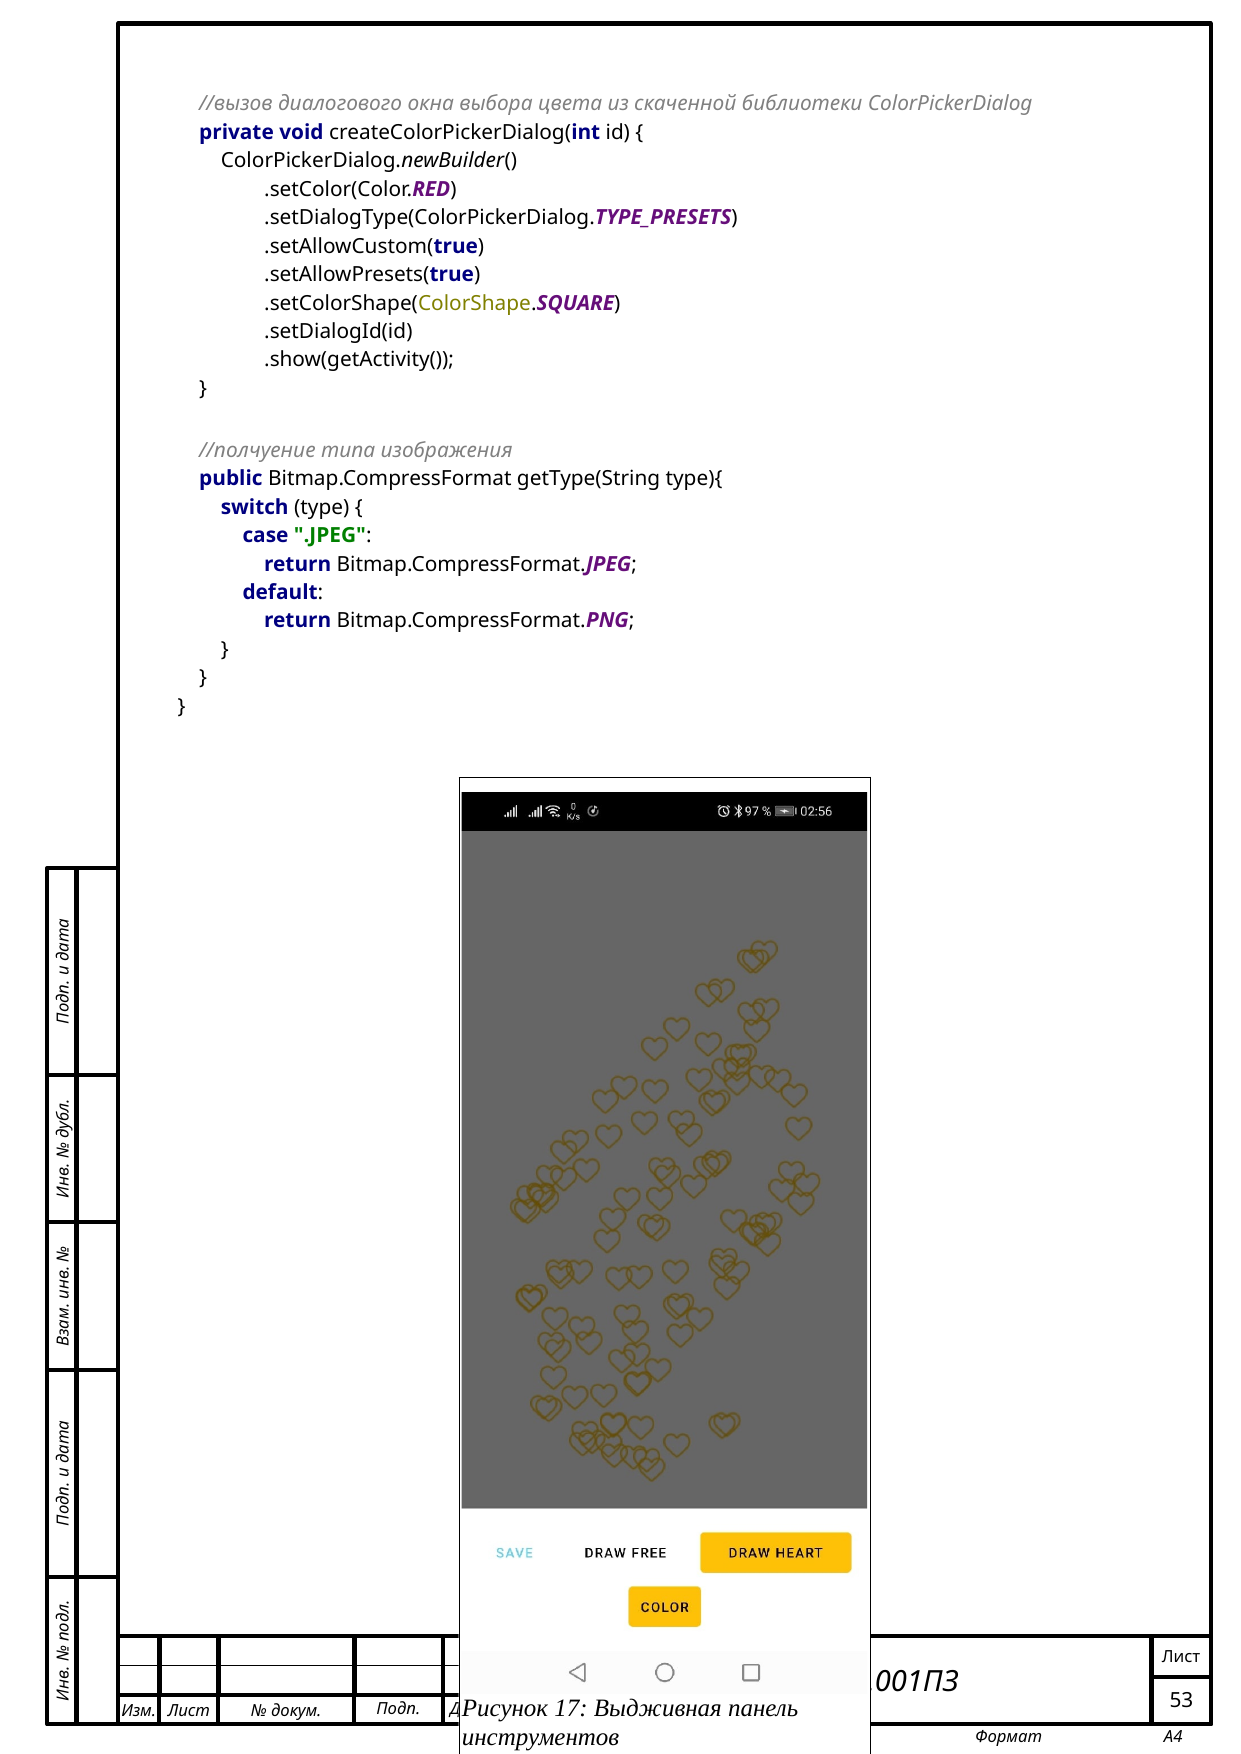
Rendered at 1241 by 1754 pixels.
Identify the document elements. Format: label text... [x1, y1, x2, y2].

text Рисунок 17: Выдживная панель инструментов [462, 1694, 867, 1751]
picture [461, 792, 868, 1694]
